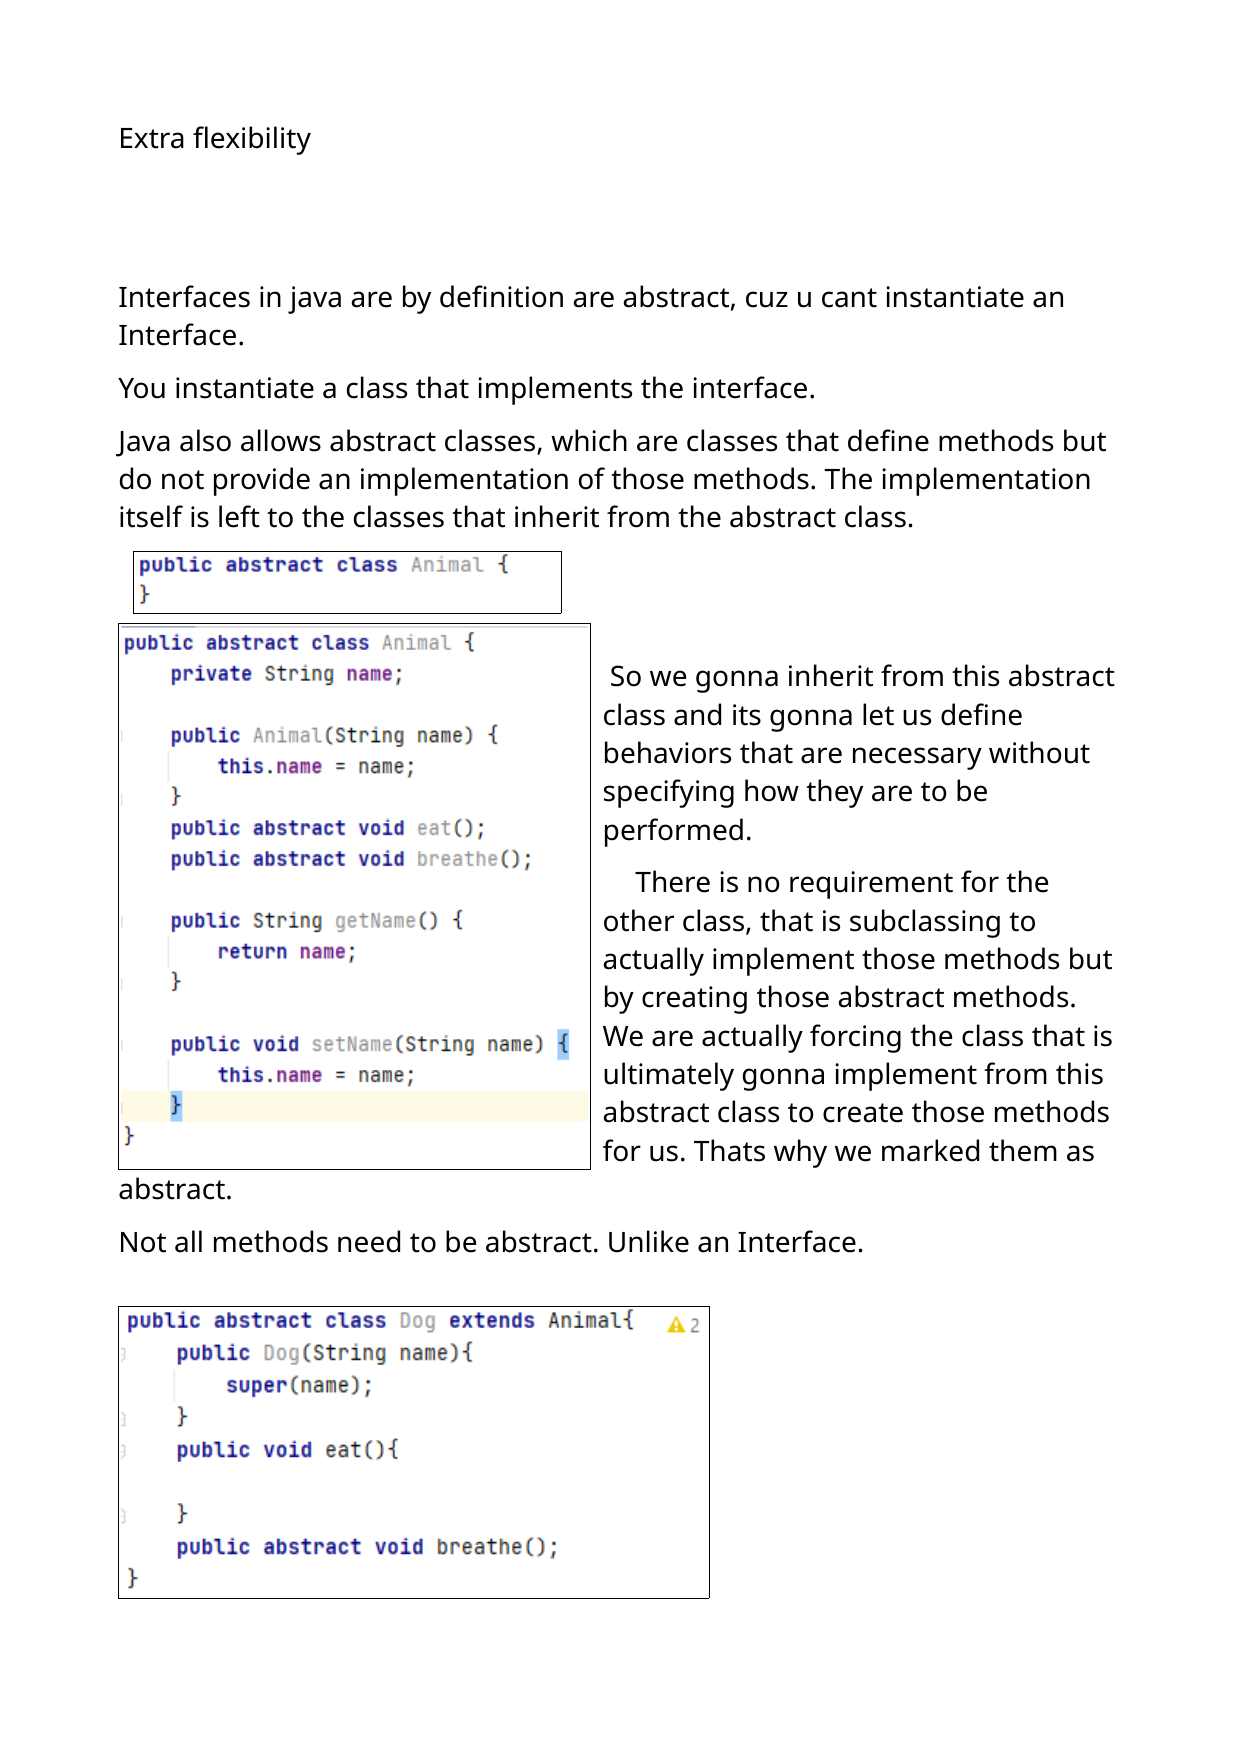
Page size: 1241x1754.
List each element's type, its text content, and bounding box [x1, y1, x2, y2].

picture [121, 1309, 706, 1596]
text Not all methods need to be abstract. Unlike an Interface. [118, 1222, 1122, 1261]
text Java also allows abstract classes, which are classes that define methods but do not provide an implementation of those methods. The implementation itself is left to the classes that inherit from the abstract class. [118, 421, 1122, 536]
text So we gonna inherit from this abstract class and its gonna let us define behaviors that are necessary without specifying how they are to be performed. [591, 656, 1122, 848]
text You instantiate a class that implements the interface. [118, 368, 1122, 406]
picture [136, 553, 559, 611]
text There is no requirement for the other class, that is subclassing to actually implement those methods but by creating those abstract methods. We are actually forcing the class that is ultimately gonna implement from this abstract class to create those methods for us. Thats why we marked them as abstract. [118, 863, 1122, 1208]
picture [121, 626, 588, 1166]
text Interfaces in java are by definition are abstract, cuz u cant instantiate an Interface. [118, 277, 1122, 353]
text Extra flexibility [118, 118, 1122, 156]
